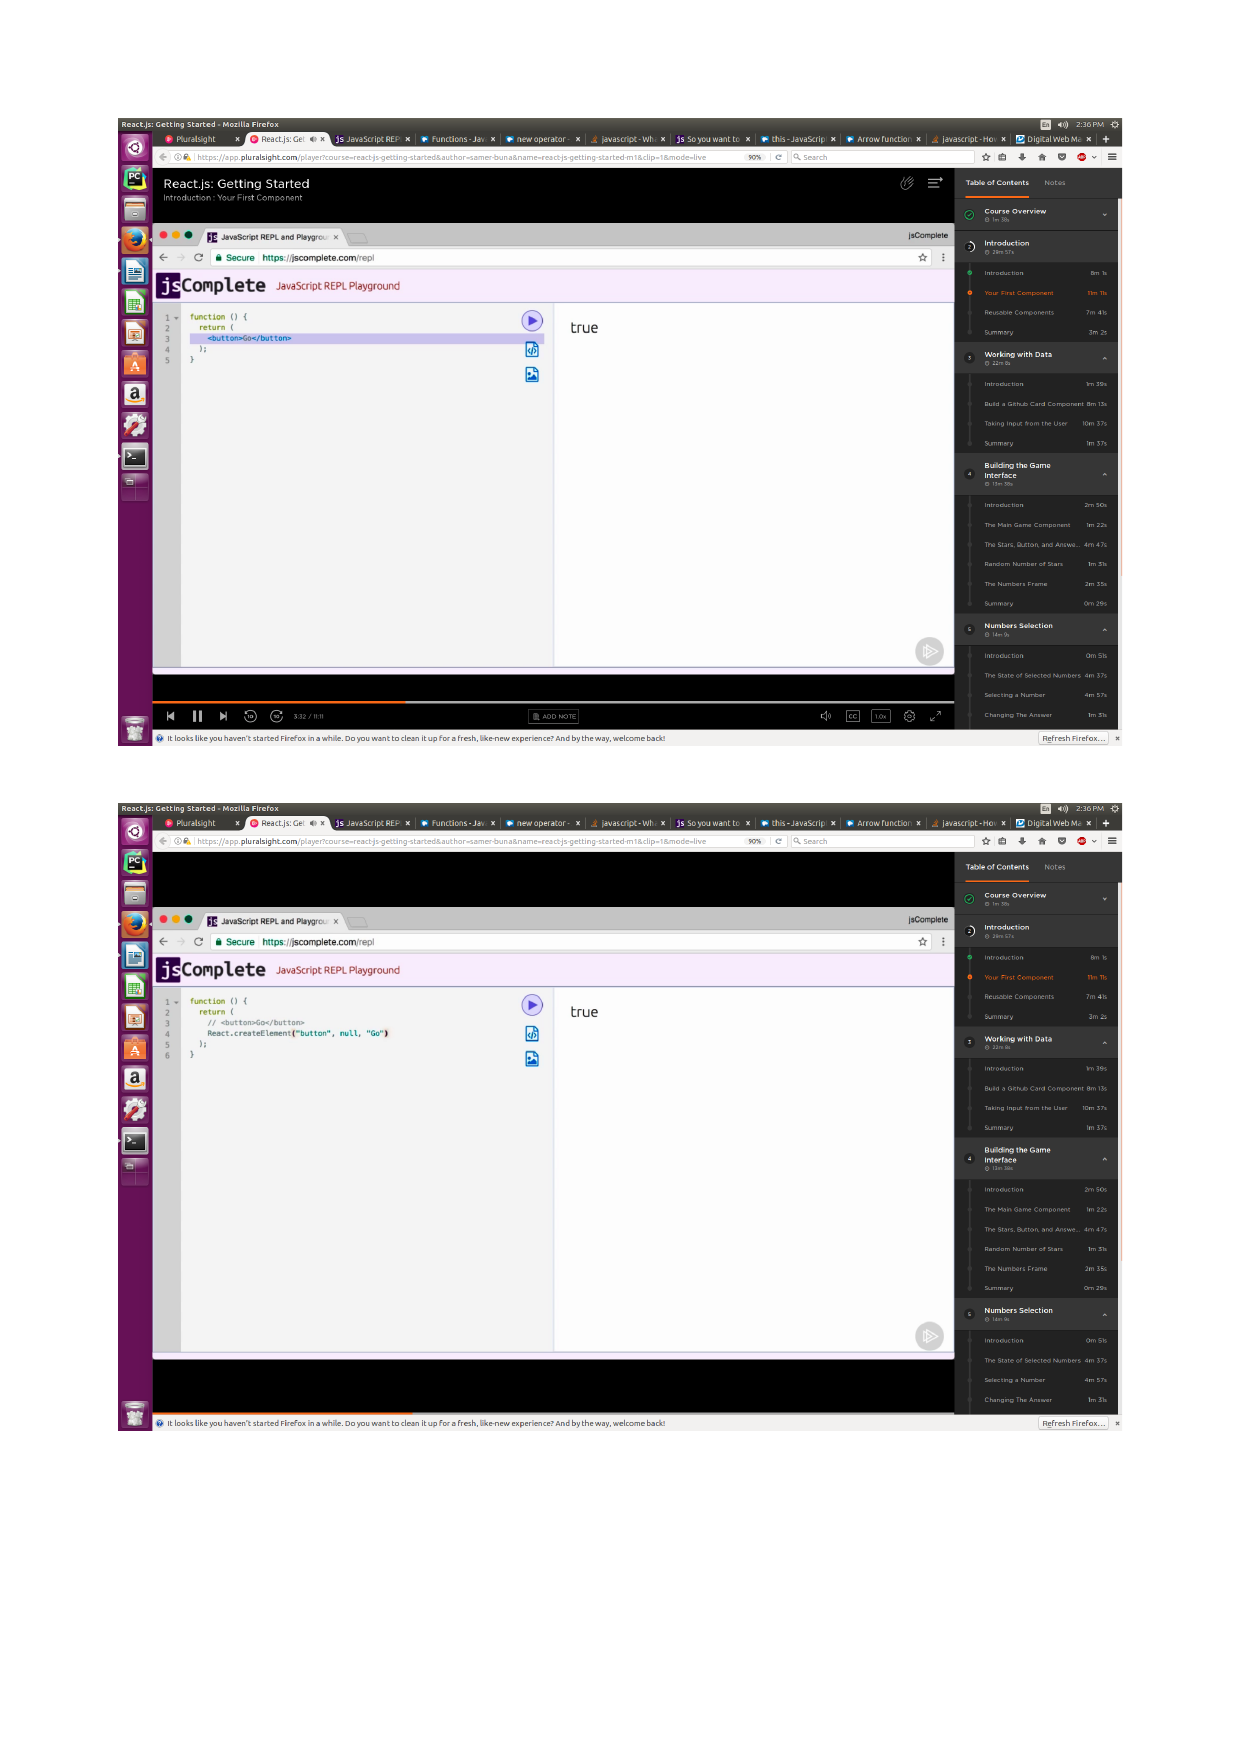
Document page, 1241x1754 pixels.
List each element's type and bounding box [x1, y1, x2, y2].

picture [118, 118, 1123, 746]
picture [118, 803, 1123, 1431]
